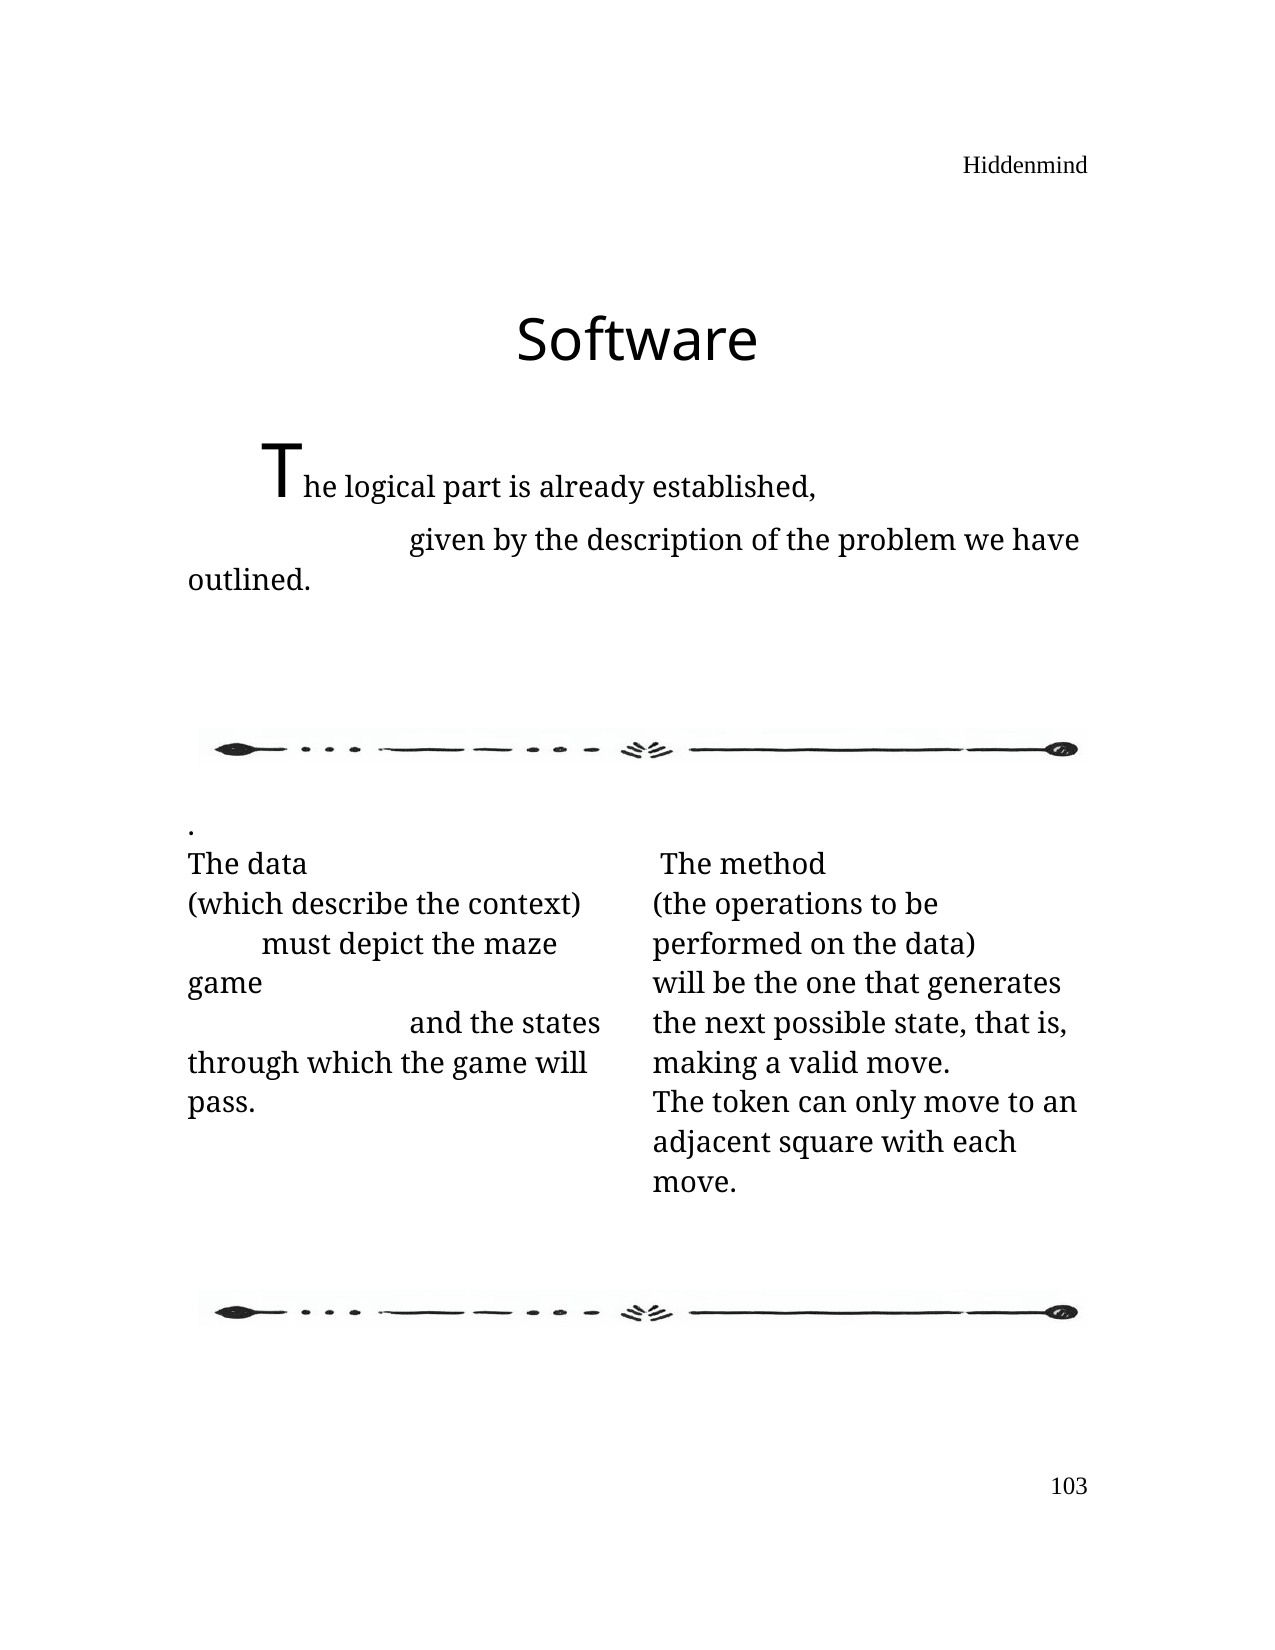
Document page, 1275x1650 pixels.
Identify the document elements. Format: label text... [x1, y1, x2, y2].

text (the operations to be performed on the data) [652, 883, 1087, 963]
text The method [652, 843, 1087, 883]
text through which the game will pass. [187, 1042, 622, 1121]
text given by the description of the problem we have outlined. [187, 519, 1087, 598]
text The data [187, 843, 622, 883]
text (which describe the context) [187, 883, 622, 923]
text must depict the maze game [187, 923, 622, 1002]
text and the states [187, 1002, 622, 1042]
text The logical part is already established, [187, 417, 1087, 519]
picture [198, 1290, 1088, 1327]
picture [198, 728, 1088, 764]
text will be the one that generates the next possible state, that is, making a valid move. [652, 963, 1087, 1082]
text . [187, 804, 1087, 843]
text The token can only move to an adjacent square with each move. [652, 1082, 1087, 1201]
